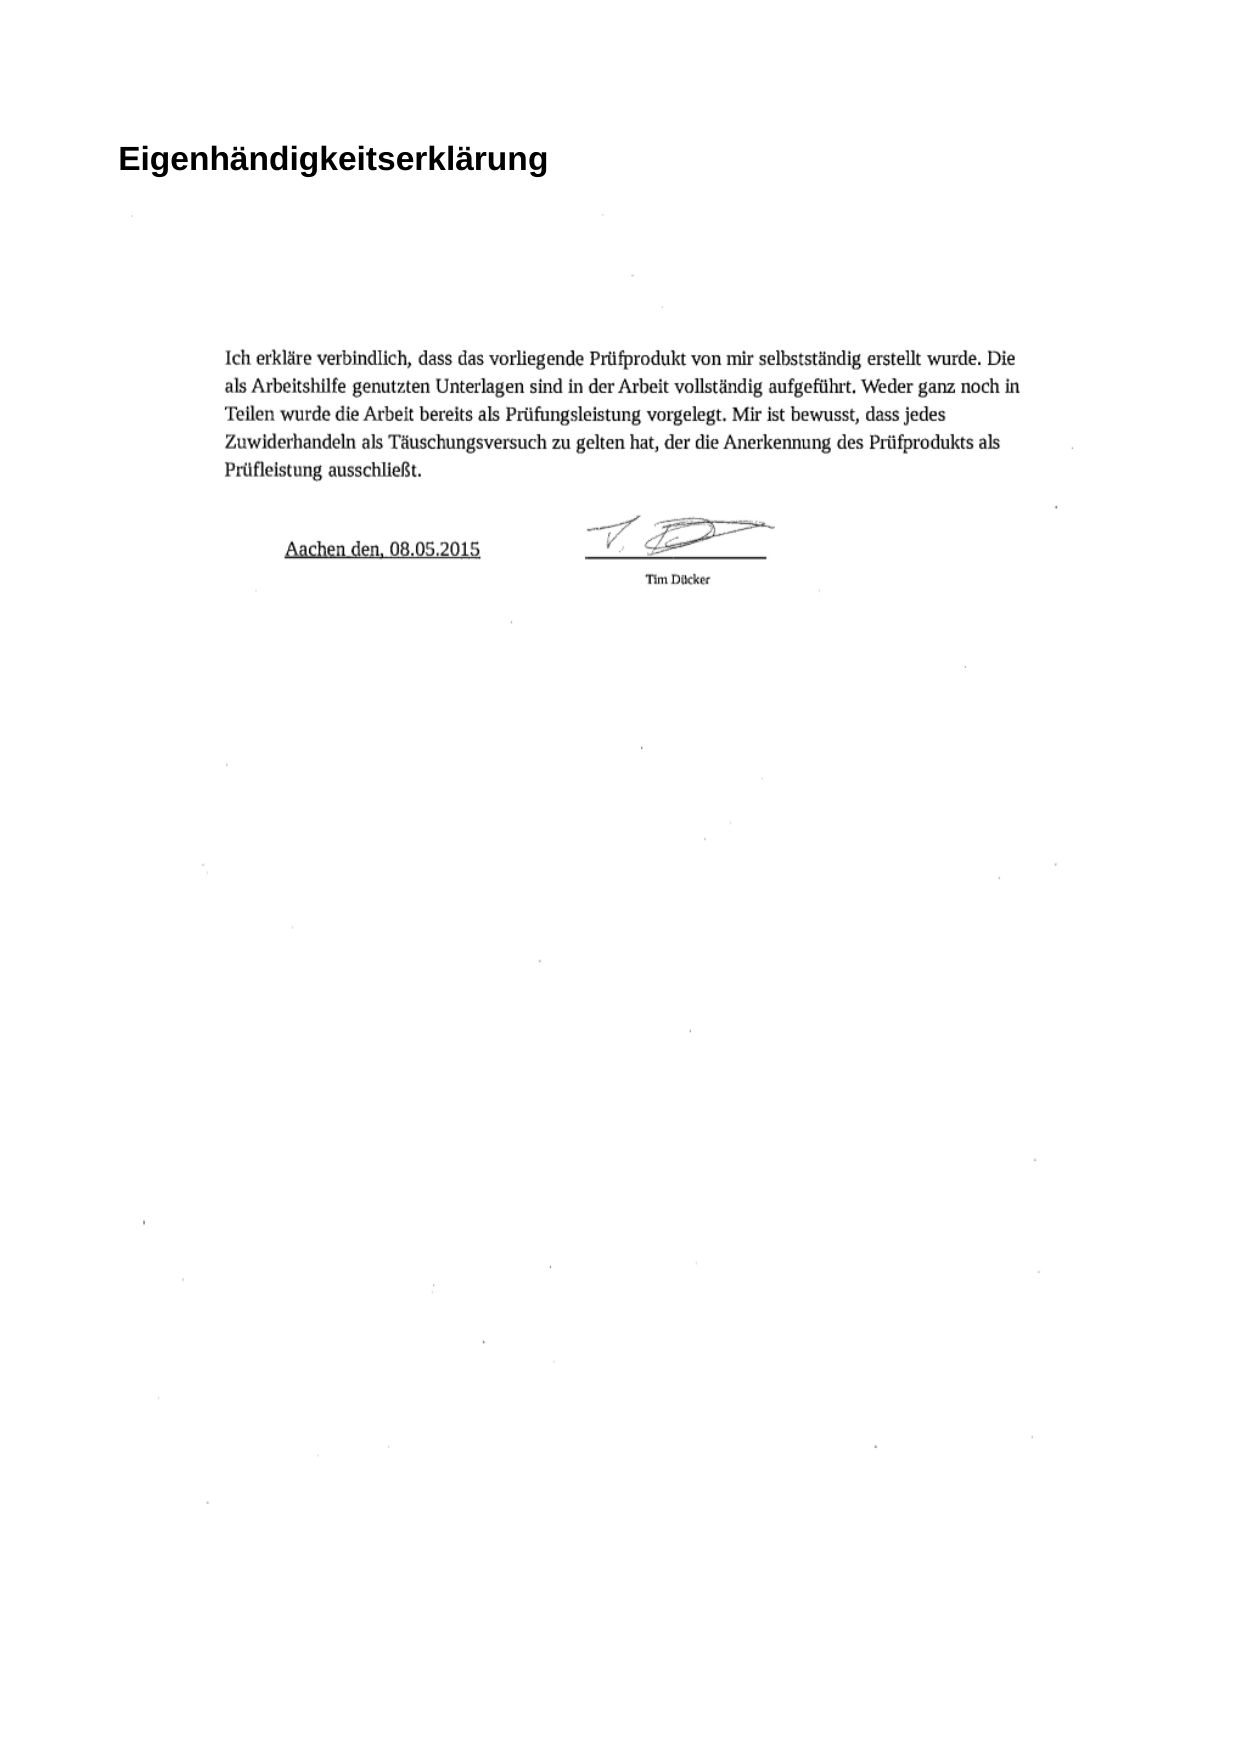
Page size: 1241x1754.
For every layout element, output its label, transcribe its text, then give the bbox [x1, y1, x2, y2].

picture [118, 190, 1123, 1611]
subtitle Eigenhändigkeitserklärung [118, 139, 1122, 178]
